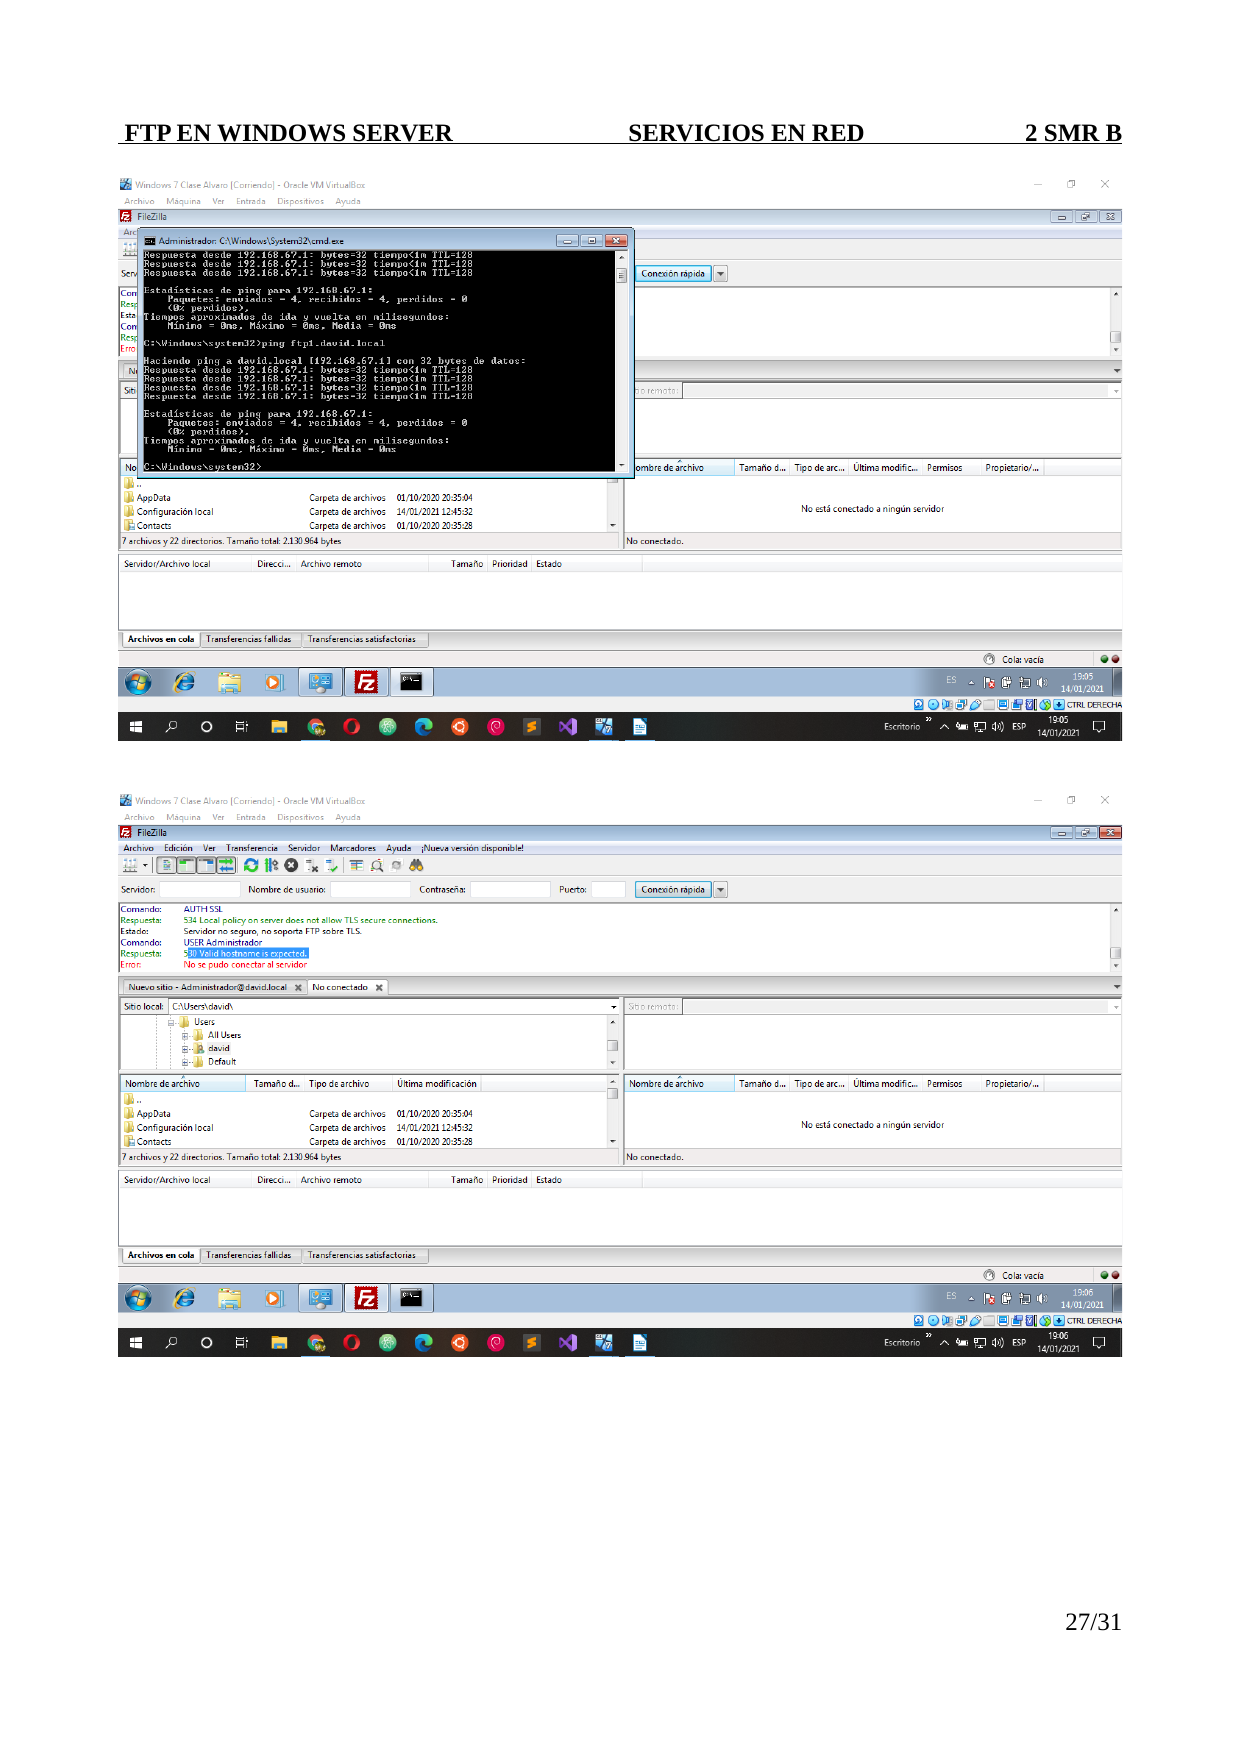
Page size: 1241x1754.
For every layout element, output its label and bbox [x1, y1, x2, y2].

picture [118, 176, 1123, 741]
picture [118, 792, 1123, 1357]
